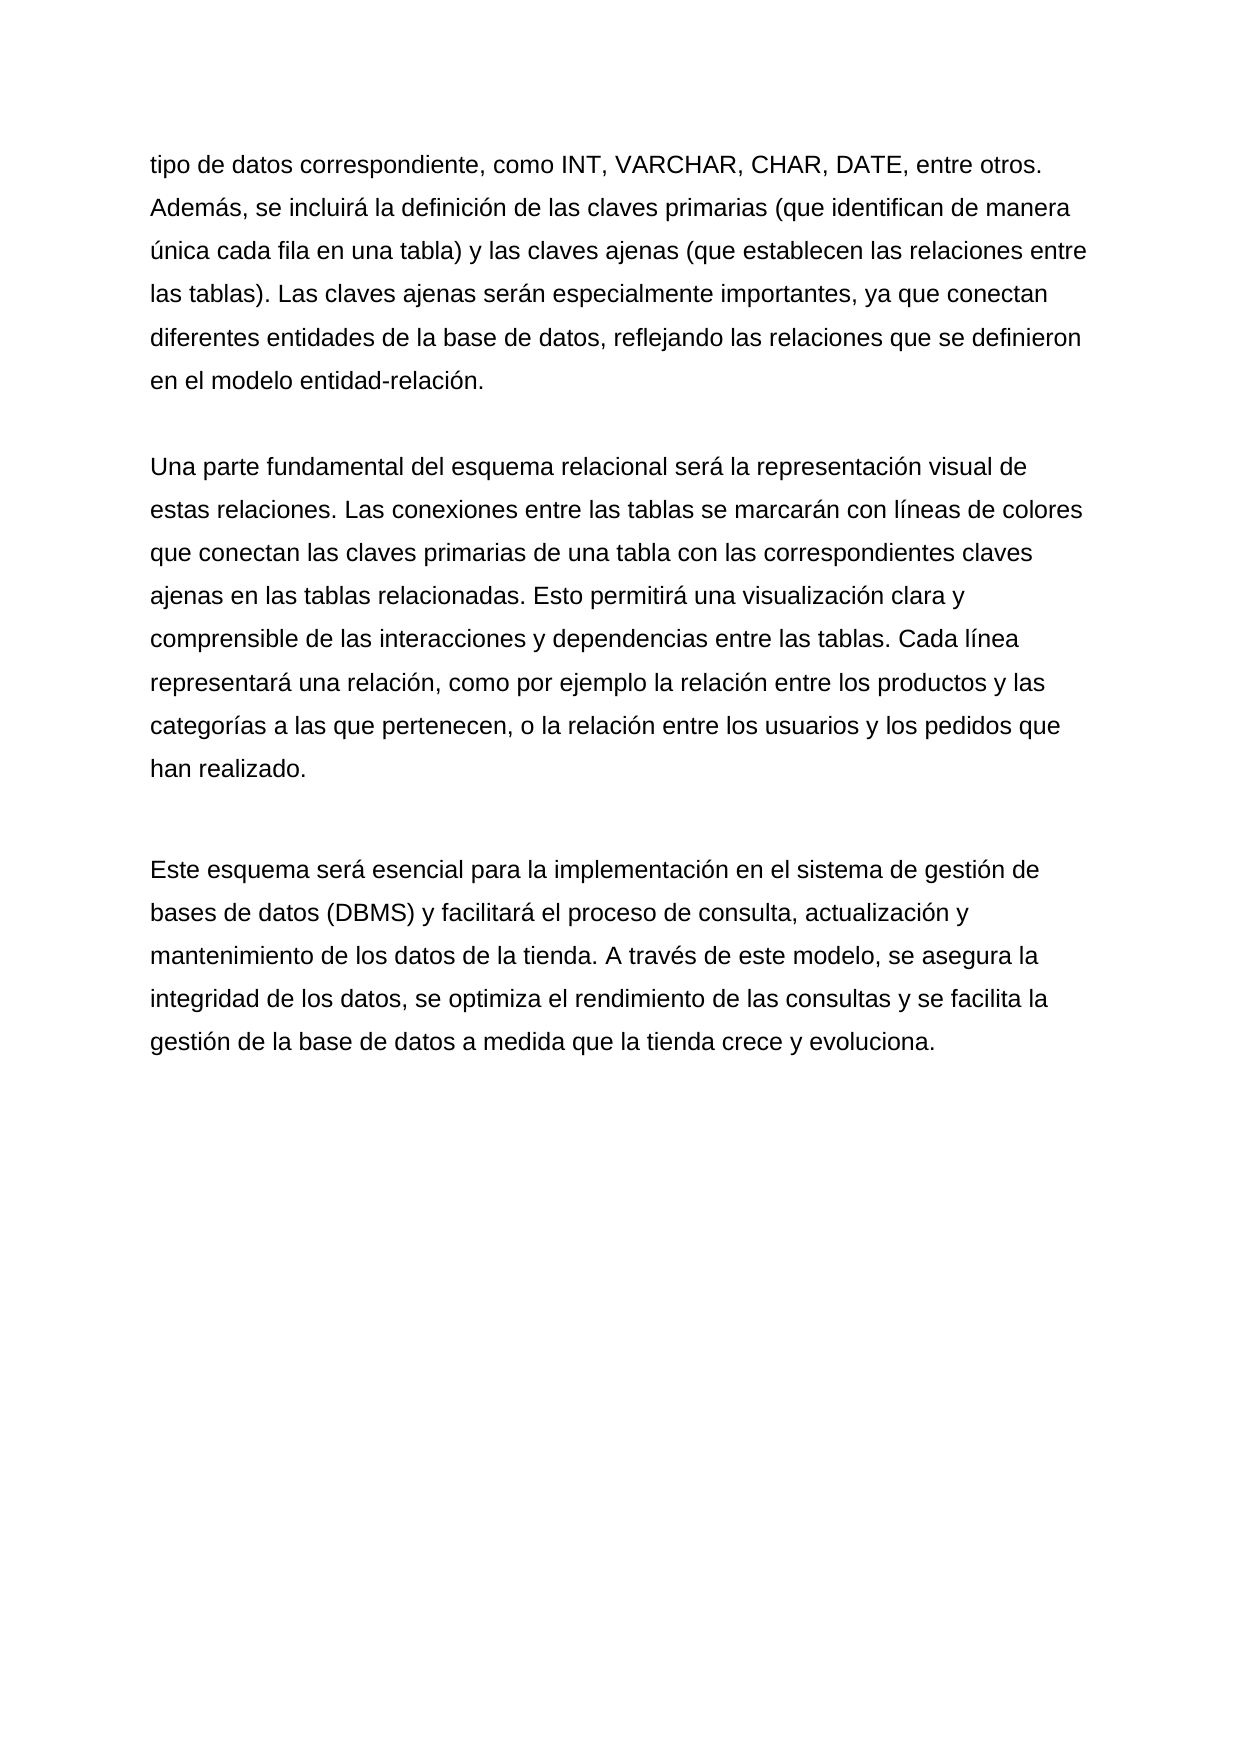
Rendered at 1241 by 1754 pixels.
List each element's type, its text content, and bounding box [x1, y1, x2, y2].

text Este esquema será esencial para la implementación en el sistema de gestión de bases de datos (DBMS) y facilitará el proceso de consulta, actualización y mantenimiento de los datos de la tienda. A través de este modelo, se asegura la integridad de los datos, se optimiza el rendimiento de las consultas y se facilita la gestión de la base de datos a medida que la tienda crece y evoluciona. [150, 811, 1090, 1056]
text tipo de datos correspondiente, como INT, VARCHAR, CHAR, DATE, entre otros. Además, se incluirá la definición de las claves primarias (que identifican de manera única cada fila en una tabla) y las claves ajenas (que establecen las relaciones entre las tablas). Las claves ajenas serán especialmente importantes, ya que conectan diferentes entidades de la base de datos, reflejando las relaciones que se definieron en el modelo entidad-relación. Una parte fundamental del esquema relacional será la representación visual de estas relaciones. Las conexiones entre las tablas se marcarán con líneas de colores que conectan las claves primarias de una tabla con las correspondientes claves ajenas en las tablas relacionadas. Esto permitirá una visualización clara y comprensible de las interacciones y dependencias entre las tablas. Cada línea representará una relación, como por ejemplo la relación entre los productos y las categorías a las que pertenecen, o la relación entre los usuarios y los pedidos que han realizado. [150, 150, 1090, 782]
